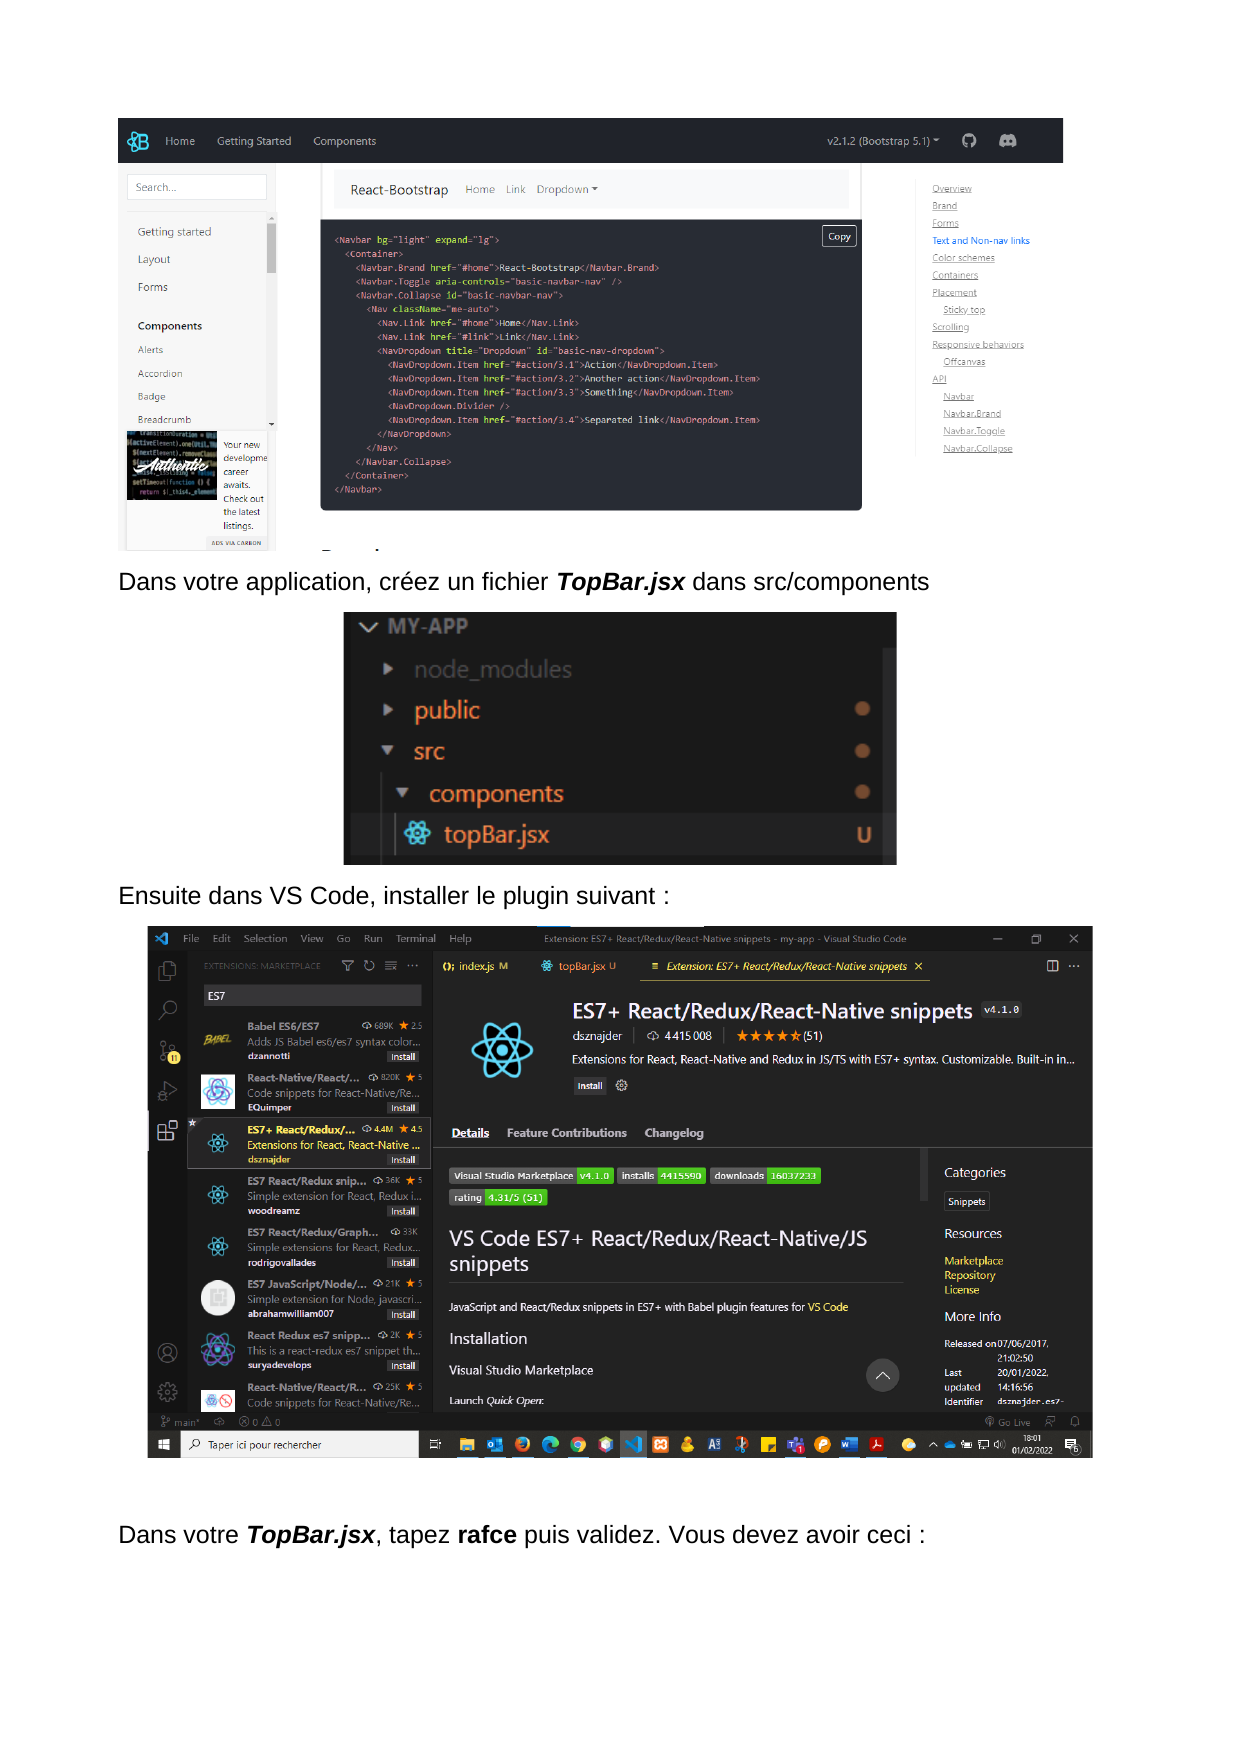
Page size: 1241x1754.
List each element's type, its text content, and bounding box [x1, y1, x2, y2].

picture [343, 612, 897, 865]
text Ensuite dans VS Code, installer le plugin suivant : [118, 881, 1122, 909]
picture [118, 118, 1064, 551]
text Dans votre TopBar.jsx, tapez rafce puis validez. Vous devez avoir ceci : [118, 1519, 1122, 1548]
text Dans votre application, créez un fichier TopBar.jsx dans src/components [118, 567, 1122, 596]
picture [147, 926, 1093, 1458]
